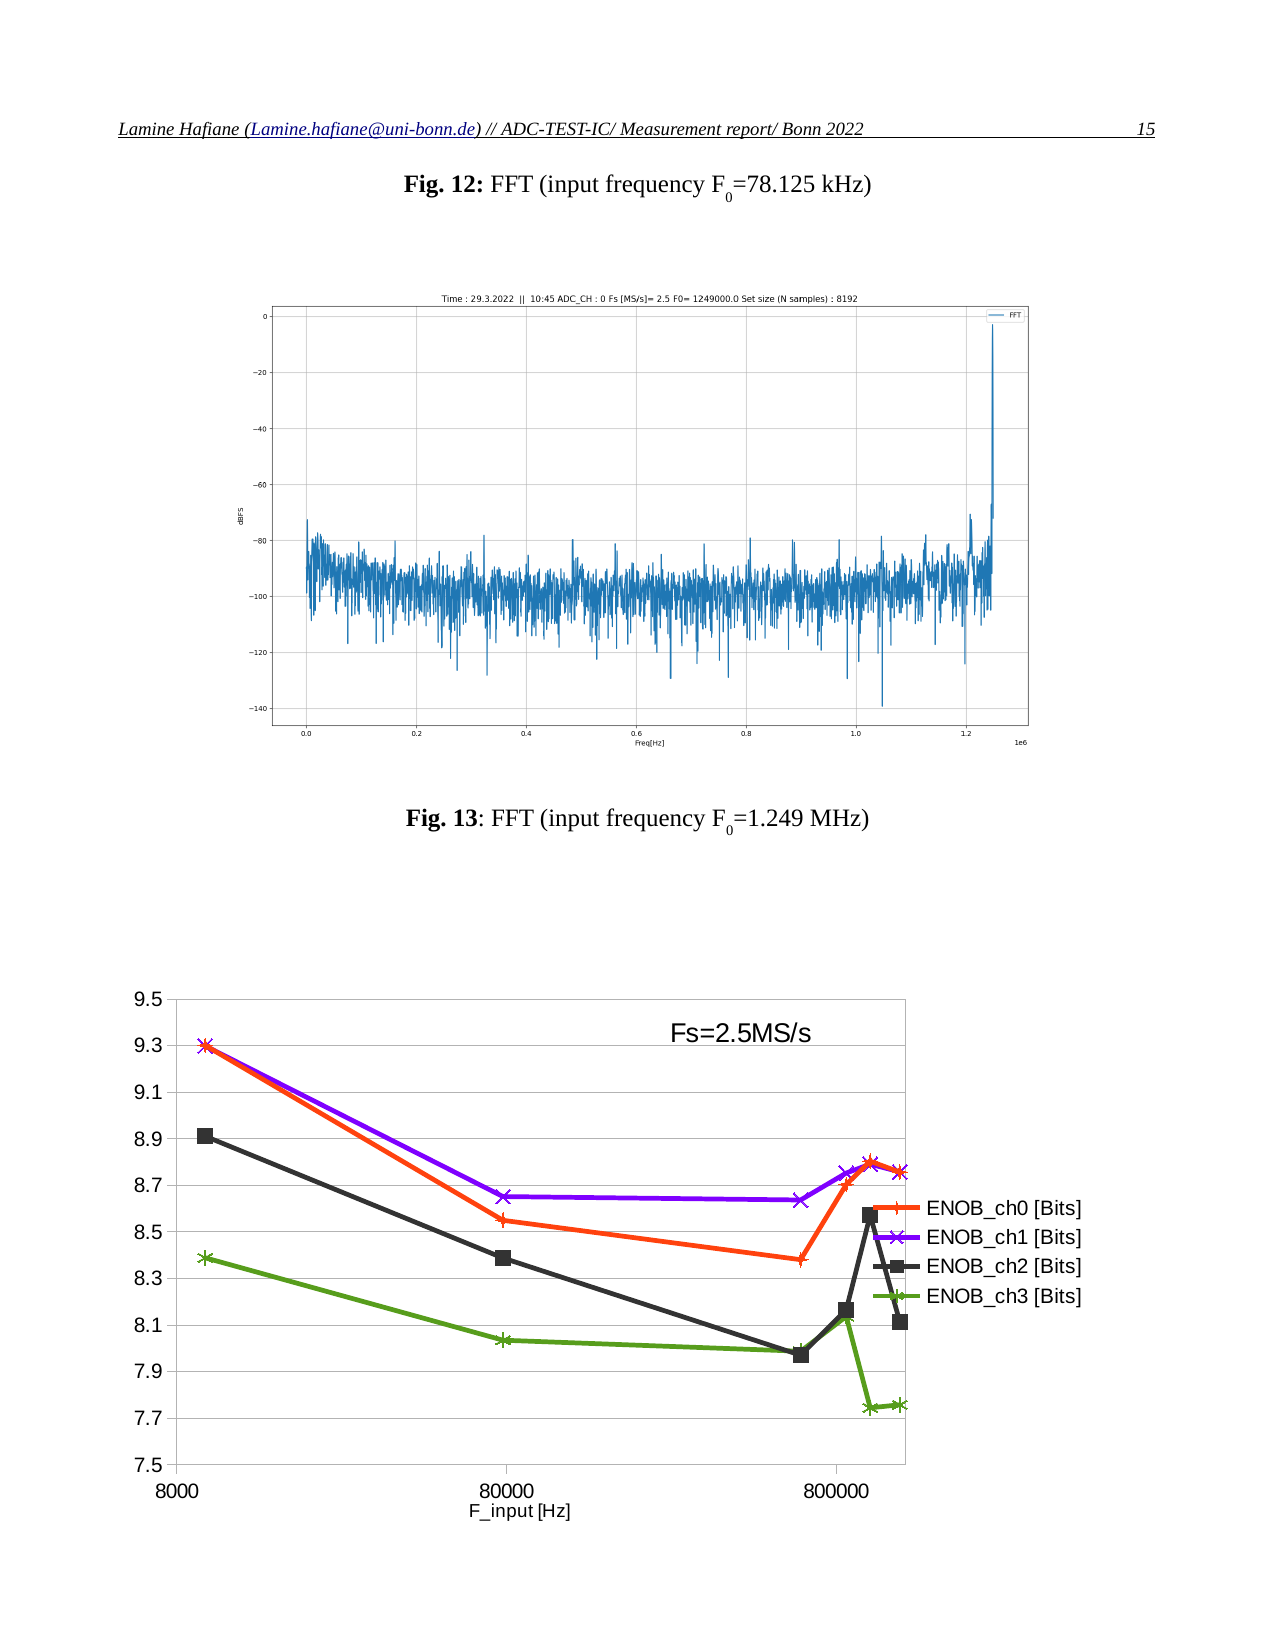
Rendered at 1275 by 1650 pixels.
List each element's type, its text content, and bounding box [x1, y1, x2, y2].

text Fig. 12: FFT (input frequency F0=78.125 kHz) [118, 169, 1157, 205]
text Fig. 13: FFT (input frequency F0=1.249 MHz) [118, 223, 1157, 839]
picture [150, 241, 1125, 785]
